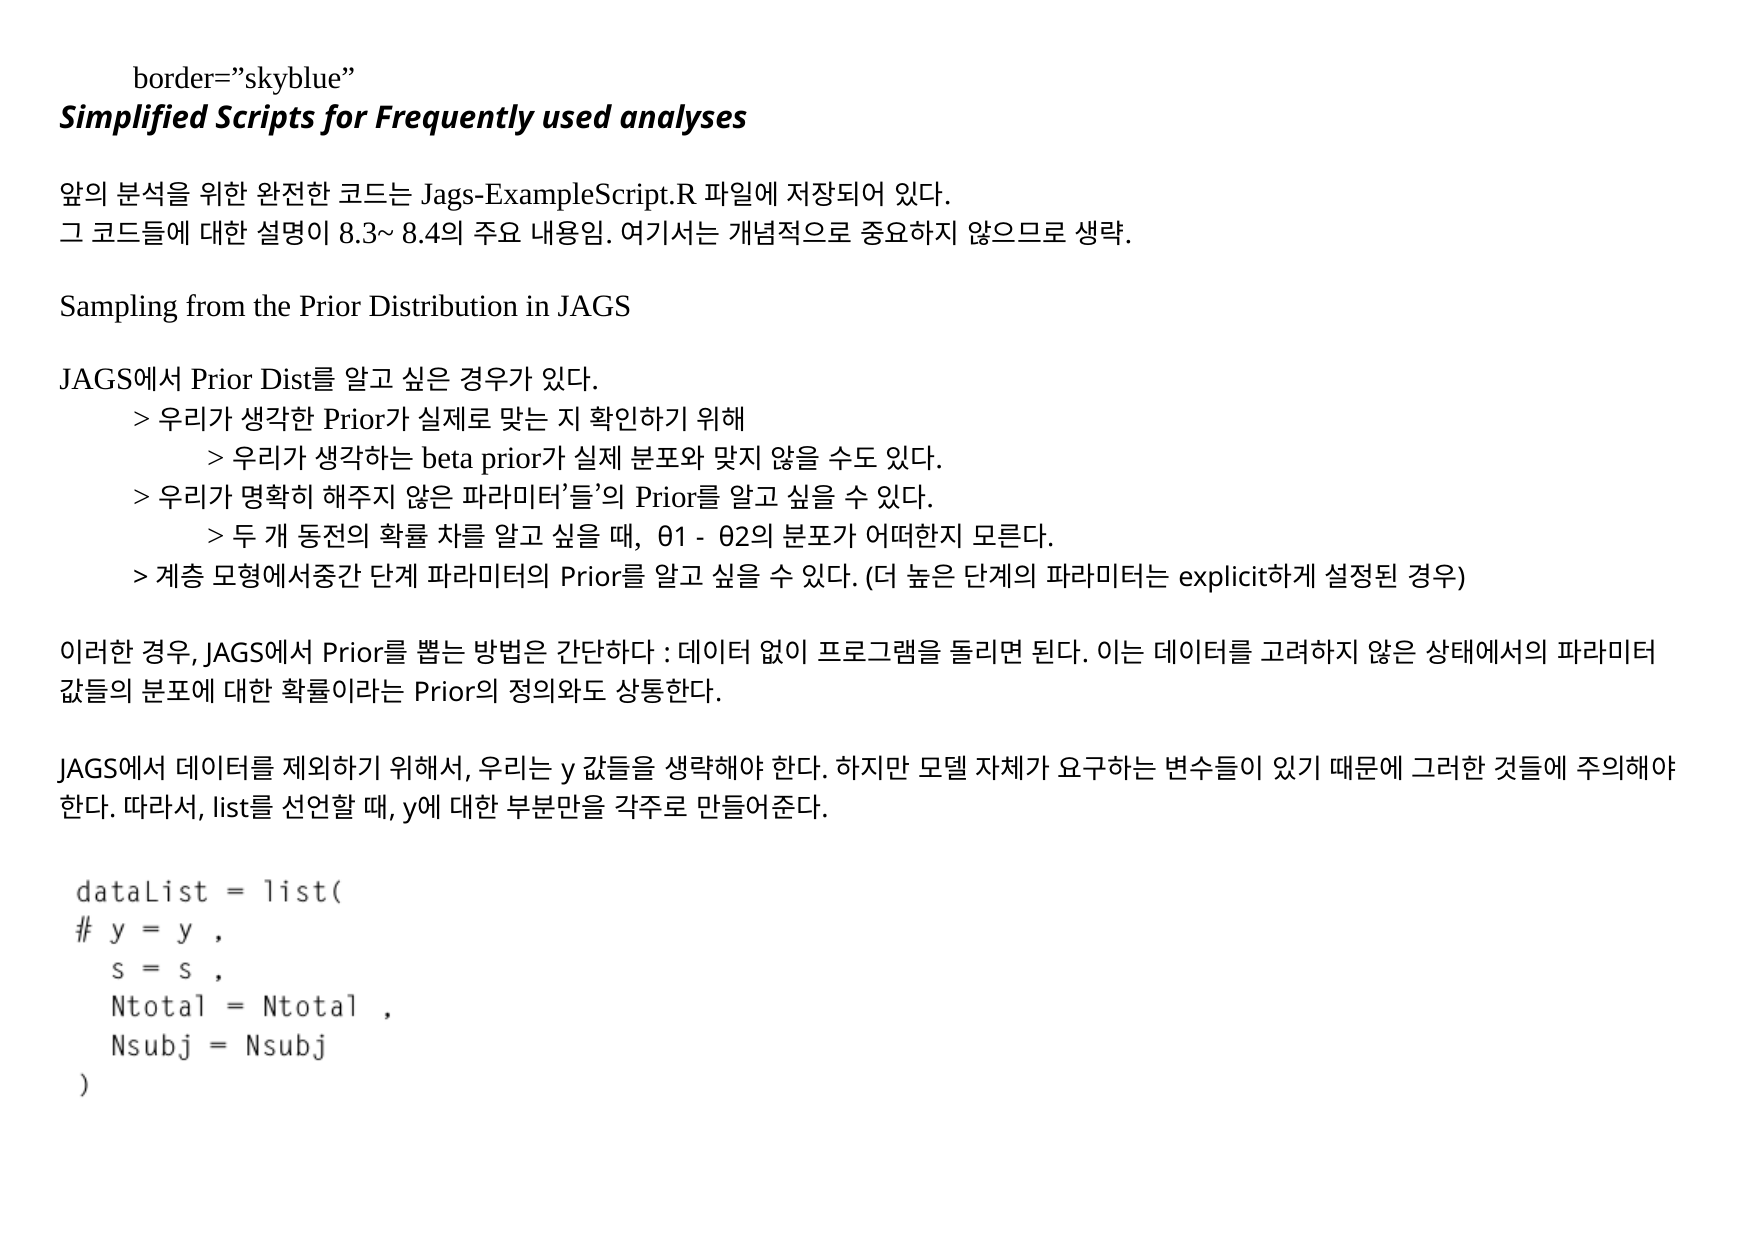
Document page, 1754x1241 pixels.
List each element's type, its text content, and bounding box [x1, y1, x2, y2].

text > 우리가 명확히 해주지 않은 파라미터’들’의 Prior를 알고 싶을 수 있다. [59, 476, 1695, 515]
text border=”skyblue” [59, 59, 1695, 95]
text Sampling from the Prior Distribution in JAGS [59, 287, 1695, 323]
text 이러한 경우, JAGS에서 Prior를 뽑는 방법은 간단하다 : 데이터 없이 프로그램을 돌리면 된다. 이는 데이터를 고려하지 않은 상태에서의 파라미터 값들의 분포에 대한 확률이라는 Prior의 정의와도 상통한다. [59, 631, 1695, 710]
text JAGS에서 Prior Dist를 알고 싶은 경우가 있다. [59, 358, 1695, 398]
text > 두 개 동전의 확률 차를 알고 싶을 때, θ1 - θ2의 분포가 어떠한지 모른다. [59, 515, 1695, 555]
text Simplified Scripts for Frequently used analyses [59, 95, 1695, 137]
text > 우리가 생각한 Prior가 실제로 맞는 지 확인하기 위해 [59, 398, 1695, 437]
text JAGS에서 데이터를 제외하기 위해서, 우리는 y 값들을 생략해야 한다. 하지만 모델 자체가 요구하는 변수들이 있기 때문에 그러한 것들에 주의해야 한다. 따라서, list를 선언할 때, y에 대한 부분만을 각주로 만들어준다. [59, 747, 1695, 825]
text > 계층 모형에서중간 단계 파라미터의 Prior를 알고 싶을 수 있다. (더 높은 단계의 파라미터는 explicit하게 설정된 경우) [59, 555, 1695, 594]
text 앞의 분석을 위한 완전한 코드는 Jags-ExampleScript.R 파일에 저장되어 있다. [59, 173, 1695, 212]
picture [60, 864, 401, 1109]
text > 우리가 생각하는 beta prior가 실제 분포와 맞지 않을 수도 있다. [59, 437, 1695, 476]
text 그 코드들에 대한 설명이 8.3~ 8.4의 주요 내용임. 여기서는 개념적으로 중요하지 않으므로 생략. [59, 212, 1695, 251]
